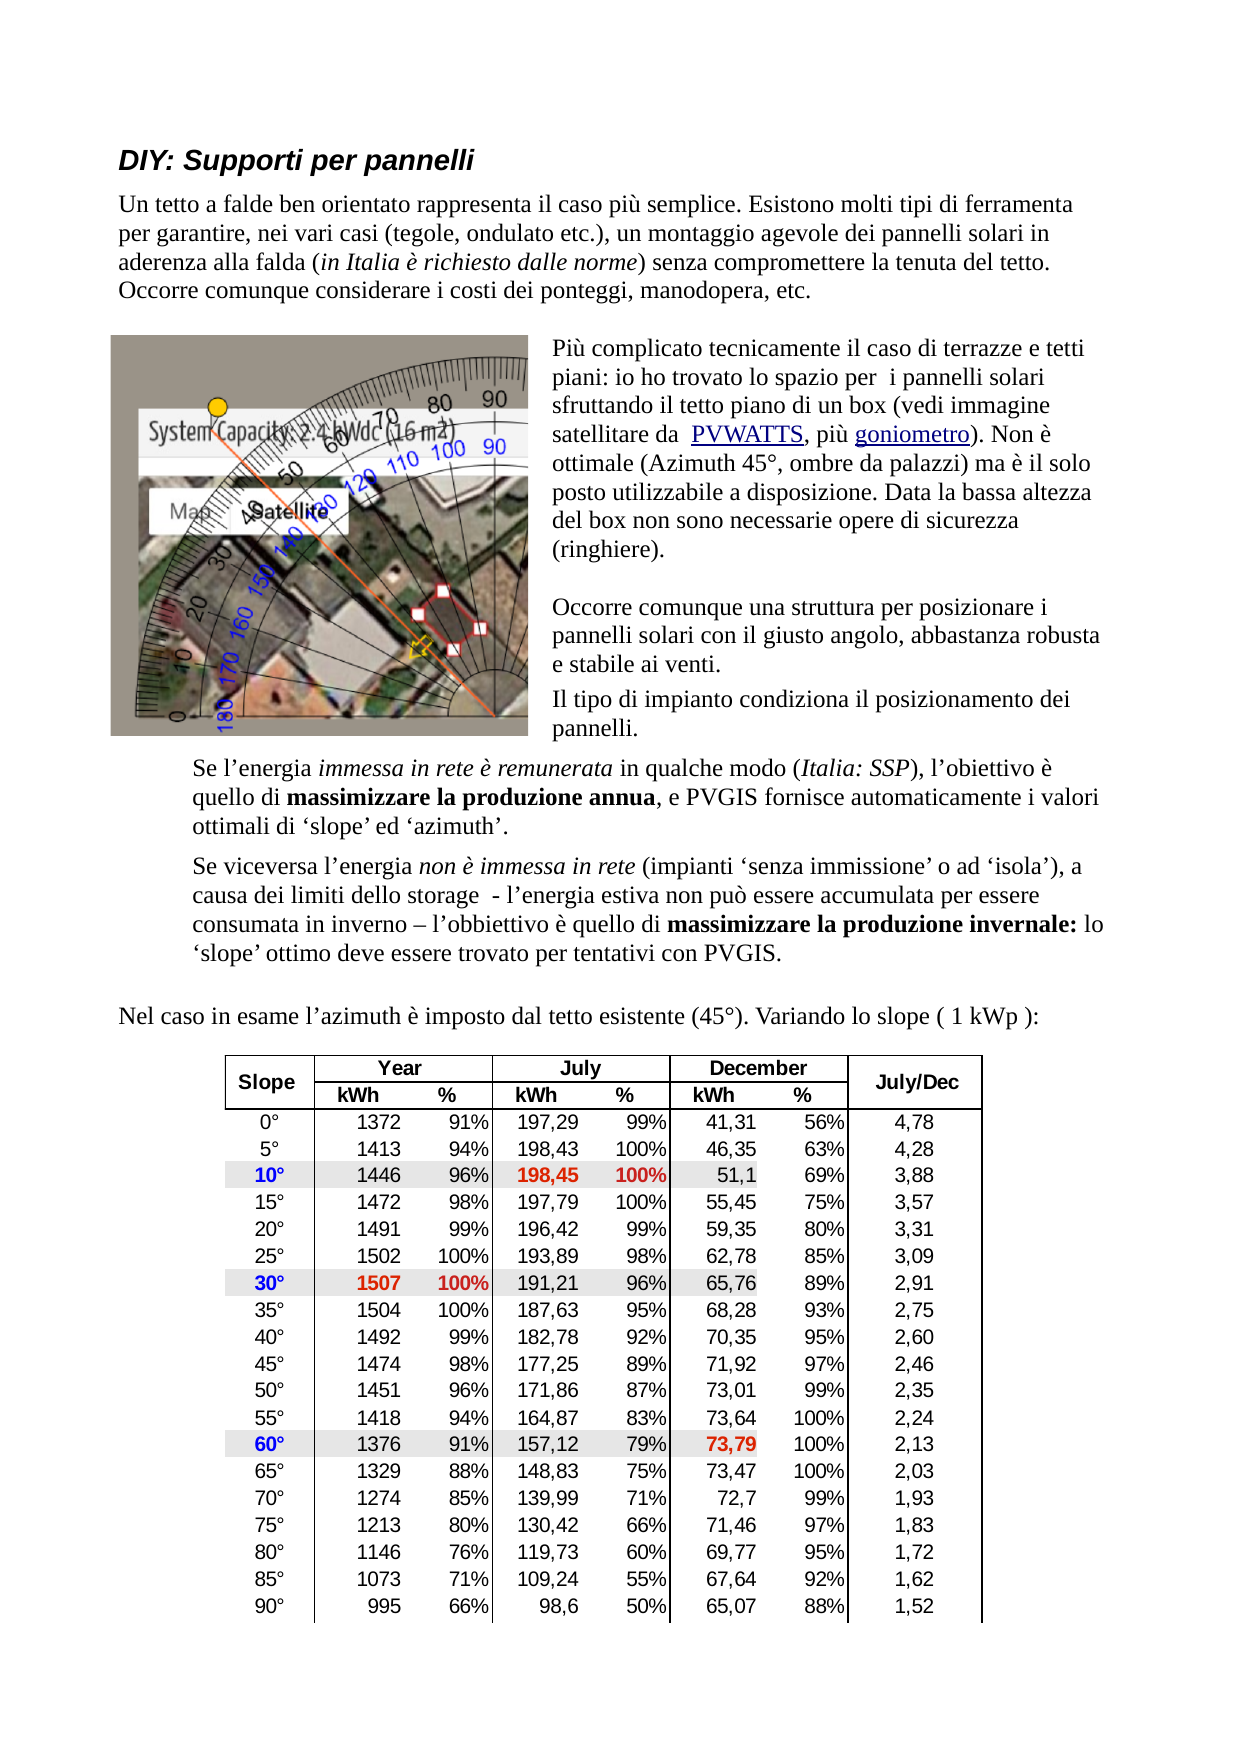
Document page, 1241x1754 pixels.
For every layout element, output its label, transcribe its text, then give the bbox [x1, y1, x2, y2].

text Nel caso in esame l’azimuth è imposto dal tetto esistente (45°). Variando lo slope ( 1 kWp ): [118, 1001, 1104, 1030]
text Se l’energia immessa in rete è remunerata in qualche modo (Italia: SSP), l’obiettivo è quello di massimizzare la produzione annua, e PVGIS fornisce automaticamente i valori ottimali di ‘slope’ ed ‘azimuth’. [192, 753, 1104, 839]
text Un tetto a falde ben orientato rappresenta il caso più semplice. Esistono molti tipi di ferramenta per garantire, nei vari casi (tegole, ondulato etc.), un montaggio agevole dei pannelli solari in aderenza alla falda (in Italia è richiesto dalle norme) senza compromettere la tenuta del tetto. Occorre comunque considerare i costi dei ponteggi, manodopera, etc. [118, 189, 1104, 304]
subtitle DIY: Supporti per pannelli [118, 143, 1122, 177]
text Il tipo di impianto condiziona il posizionamento dei pannelli. [118, 684, 1104, 741]
text Più complicato tecnicamente il caso di terrazze e tetti piani: io ho trovato lo spazio per i pannelli solari sfruttando il tetto piano di un box (vedi immagine satellitare da PVWATTS, più goniometro). Non è ottimale (Azimuth 45°, ombre da palazzi) ma è il solo posto utilizzabile a disposizione. Data la bassa altezza del box non sono necessarie opere di sicurezza (ringhiere). [118, 333, 1104, 563]
text Occorre comunque una struttura per posizionare i pannelli solari con il giusto angolo, abbastanza robusta e stabile ai venti. [529, 592, 1104, 678]
picture [110, 335, 529, 736]
text Se viceversa l’energia non è immessa in rete (impianti ‘senza immissione’ o ad ‘isola’), a causa dei limiti dello storage - l’energia estiva non può essere accumulata per essere consumata in inverno – l’obbiettivo è quello di massimizzare la produzione invernale: lo ‘slope’ ottimo deve essere trovato per tentativi con PVGIS. [192, 851, 1104, 966]
